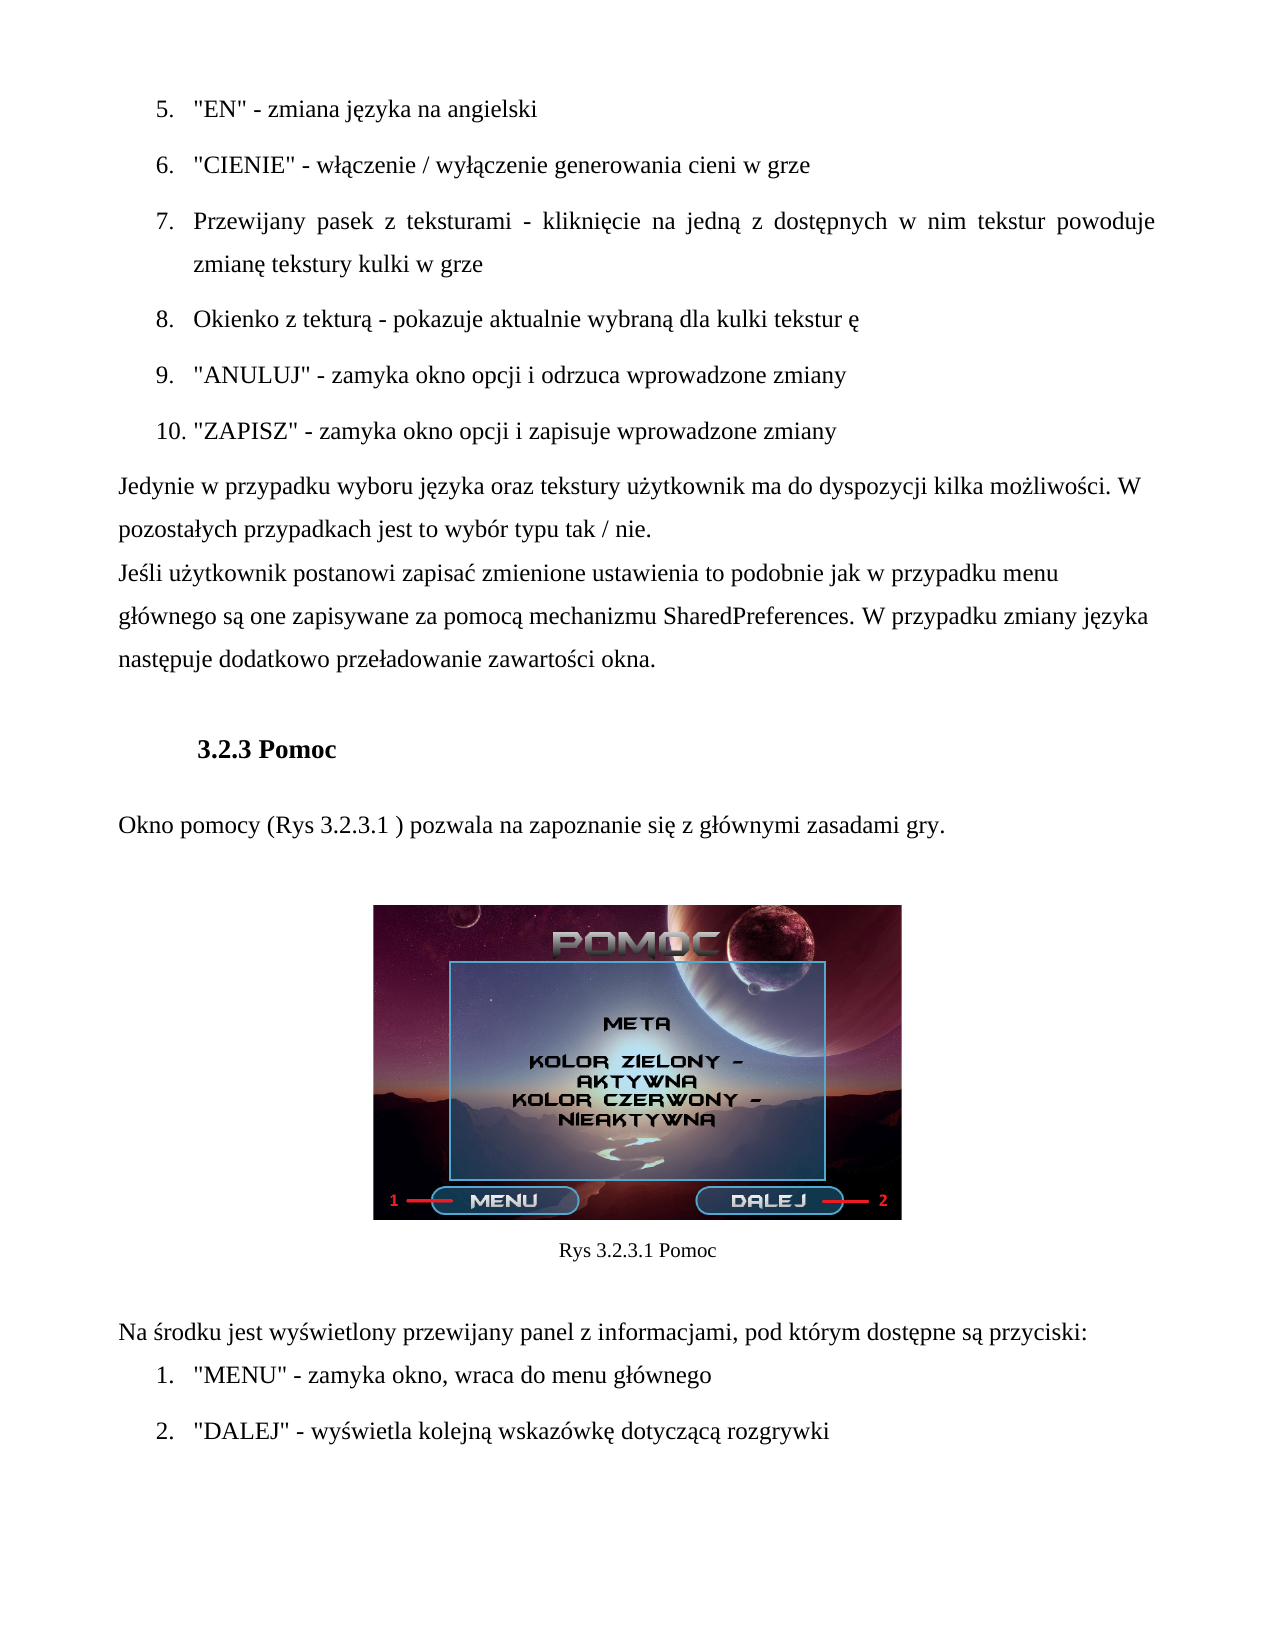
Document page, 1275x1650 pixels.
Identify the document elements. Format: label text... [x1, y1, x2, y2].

list "DALEJ" - wyświetla kolejną wskazówkę dotyczącą rozgrywki [156, 1416, 1157, 1445]
list "ANULUJ" - zamyka okno opcji i odrzuca wprowadzone zmiany [156, 360, 1157, 389]
text Okno pomocy (Rys 3.2.3.1 ) pozwala na zapoznanie się z głównymi zasadami gry. [118, 810, 1157, 839]
list "EN" - zmiana języka na angielski [156, 94, 1157, 123]
list "CIENIE" - włączenie / wyłączenie generowania cieni w grze [156, 150, 1157, 179]
picture [373, 905, 902, 1220]
list "ZAPISZ" - zamyka okno opcji i zapisuje wprowadzone zmiany [156, 416, 1157, 444]
text Jedynie w przypadku wyboru języka oraz tekstury użytkownik ma do dyspozycji kilka możliwości. W pozostałych przypadkach jest to wybór typu tak / nie. Jeśli użytkownik postanowi zapisać zmienione ustawienia to podobnie jak w przypadku menu głównego są one zapisywane za pomocą mechanizmu SharedPreferences. W przypadku zmiany języka następuje dodatkowo przeładowanie zawartości okna. [118, 471, 1157, 673]
text Na środku jest wyświetlony przewijany panel z informacjami, pod którym dostępne są przyciski: [118, 1317, 1157, 1346]
text Rys 3.2.3.1 Pomoc [118, 1238, 1157, 1262]
list "MENU" - zamyka okno, wraca do menu głównego [156, 1361, 1157, 1389]
subtitle Pomoc [191, 733, 1157, 764]
list Okienko z tekturą - pokazuje aktualnie wybraną dla kulki tekstur ę [156, 304, 1157, 333]
list Przewijany pasek z teksturami - kliknięcie na jedną z dostępnych w nim tekstur powoduje zmianę tekstury kulki w grze [156, 206, 1157, 278]
